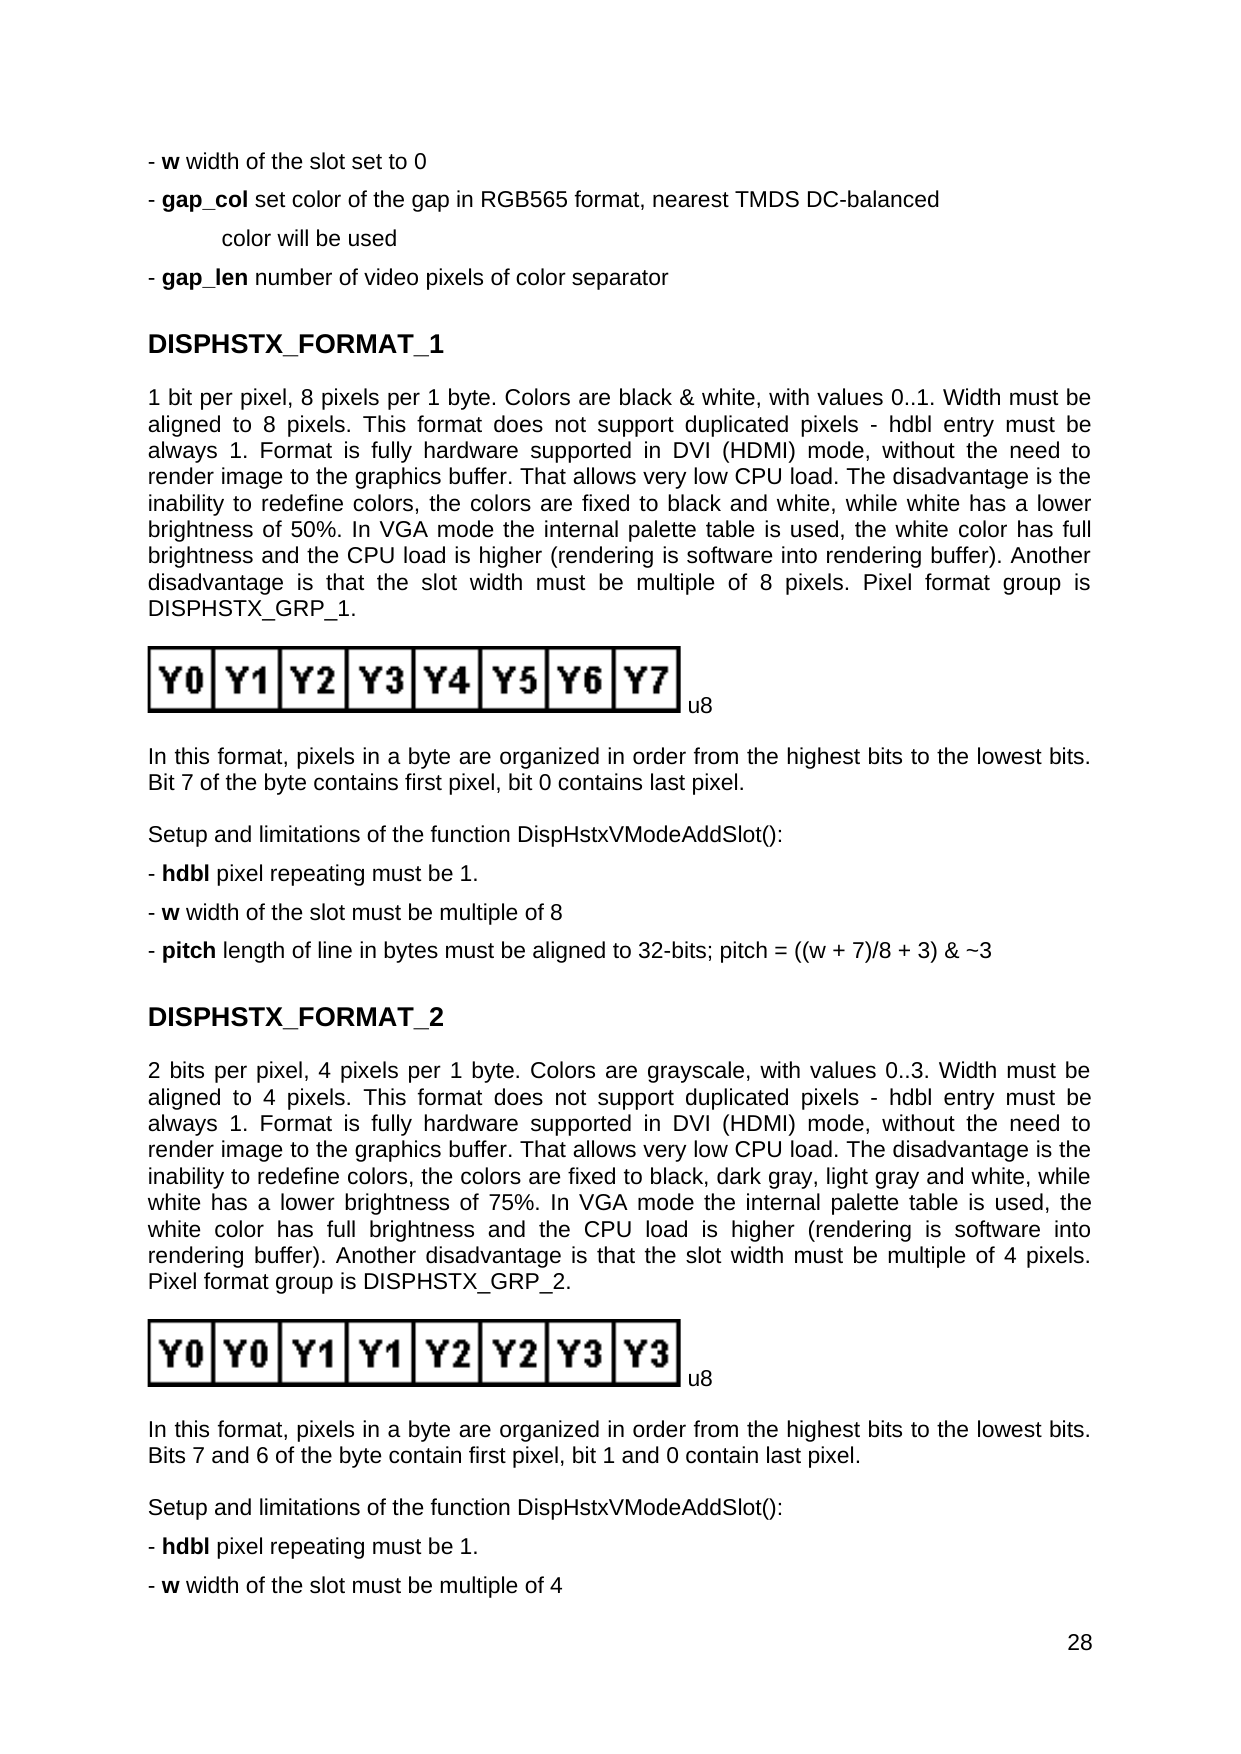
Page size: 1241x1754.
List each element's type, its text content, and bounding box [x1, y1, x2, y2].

text 2 bits per pixel, 4 pixels per 1 byte. Colors are grayscale, with values 0..3. Width must be aligned to 4 pixels. This format does not support duplicated pixels - hdbl entry must be always 1. Format is fully hardware supported in DVI (HDMI) mode, without the need to render image to the graphics buffer. That allows very low CPU load. The disadvantage is the inability to redefine colors, the colors are fixed to black, dark gray, light gray and white, while white has a lower brightness of 75%. In VGA mode the internal palette table is used, the white color has full brightness and the CPU load is higher (rendering is software into rendering buffer). Another disadvantage is that the slot width must be multiple of 4 pixels. Pixel format group is DISPHSTX_GRP_2. [148, 1057, 1093, 1294]
text color will be used [148, 225, 1093, 252]
text 1 bit per pixel, 8 pixels per 1 byte. Colors are black & white, with values 0..1. Width must be aligned to 8 pixels. This format does not support duplicated pixels - hdbl entry must be always 1. Format is fully hardware supported in DVI (HDMI) mode, without the need to render image to the graphics buffer. That allows very low CPU load. The disadvantage is the inability to redefine colors, the colors are fixed to black and white, while white has a lower brightness of 50%. In VGA mode the internal palette table is used, the white color has full brightness and the CPU load is higher (rendering is software into rendering buffer). Another disadvantage is that the slot width must be multiple of 8 pixels. Pixel format group is DISPHSTX_GRP_1. [148, 384, 1093, 621]
text Setup and limitations of the function DispHstxVModeAddSlot(): [148, 821, 1093, 847]
text - w width of the slot must be multiple of 4 [148, 1572, 1093, 1598]
text u8 [148, 1319, 1093, 1391]
text In this format, pixels in a byte are organized in order from the highest bits to the lowest bits. Bits 7 and 6 of the byte contain first pixel, bit 1 and 0 contain last pixel. [148, 1416, 1093, 1469]
text - gap_len number of video pixels of color separator [148, 264, 1093, 291]
text - gap_col set color of the gap in RGB565 format, nearest TMDS DC-balanced [148, 186, 1093, 213]
text - hdbl pixel repeating must be 1. [148, 1533, 1093, 1559]
text - w width of the slot must be multiple of 8 [148, 898, 1093, 925]
picture [147, 646, 681, 713]
text u8 [148, 646, 1093, 718]
text - w width of the slot set to 0 [148, 148, 1093, 174]
text In this format, pixels in a byte are organized in order from the highest bits to the lowest bits. Bit 7 of the byte contains first pixel, bit 0 contains last pixel. [148, 743, 1093, 796]
text Setup and limitations of the function DispHstxVModeAddSlot(): [148, 1494, 1093, 1520]
text - pitch length of line in bytes must be aligned to 32-bits; pitch = ((w + 7)/8 + 3) & ~3 [148, 937, 1093, 964]
text - hdbl pixel repeating must be 1. [148, 859, 1093, 886]
subtitle DISPHSTX_FORMAT_2 [148, 1001, 1093, 1032]
picture [147, 1319, 681, 1387]
subtitle DISPHSTX_FORMAT_1 [148, 328, 1093, 359]
